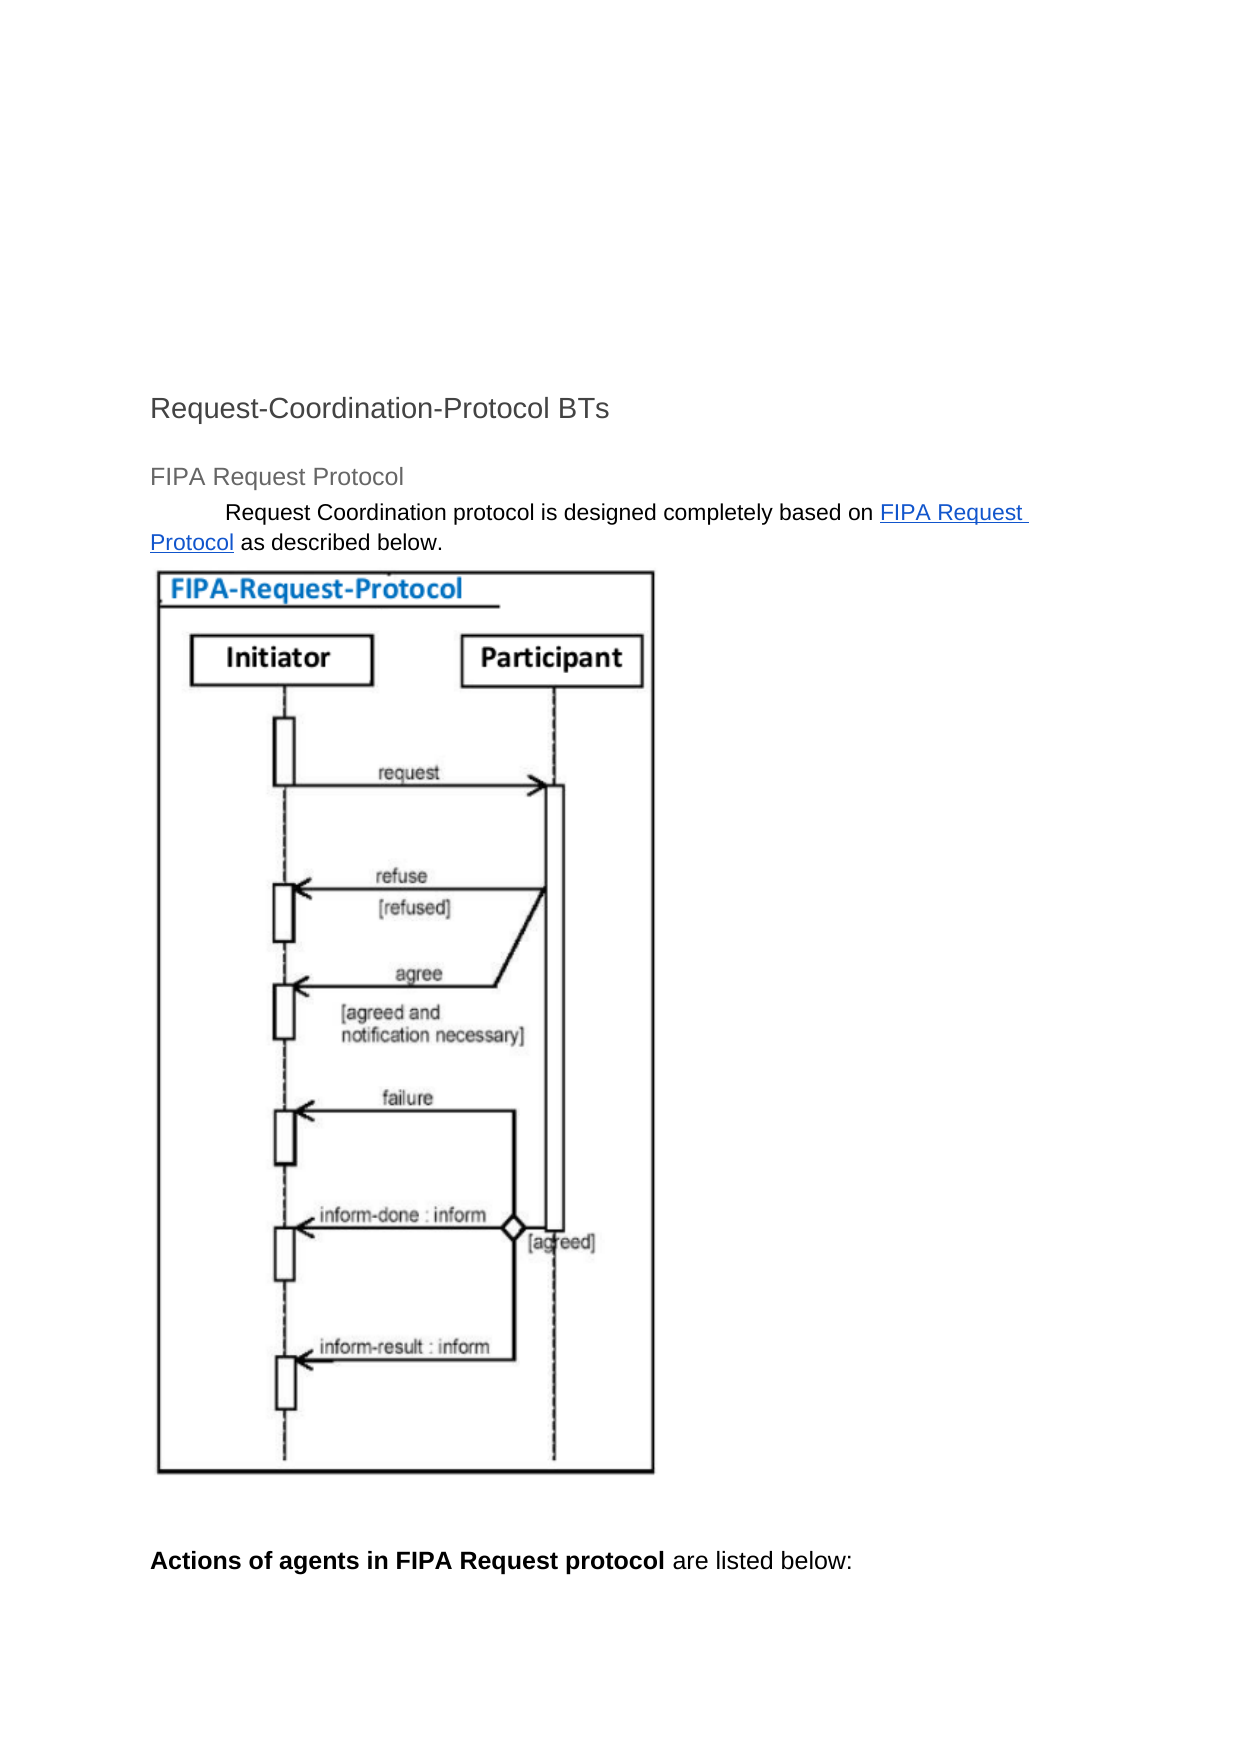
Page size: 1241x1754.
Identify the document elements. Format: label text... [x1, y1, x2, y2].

picture [150, 559, 674, 1481]
subtitle FIPA Request Protocol [150, 462, 1090, 491]
subtitle Request-Coordination-Protocol BTs [150, 391, 1090, 424]
text Actions of agents in FIPA Request protocol are listed below: [150, 1546, 1090, 1575]
text Request Coordination protocol is designed completely based on FIPA Request Protocol as described below. [150, 499, 1090, 555]
